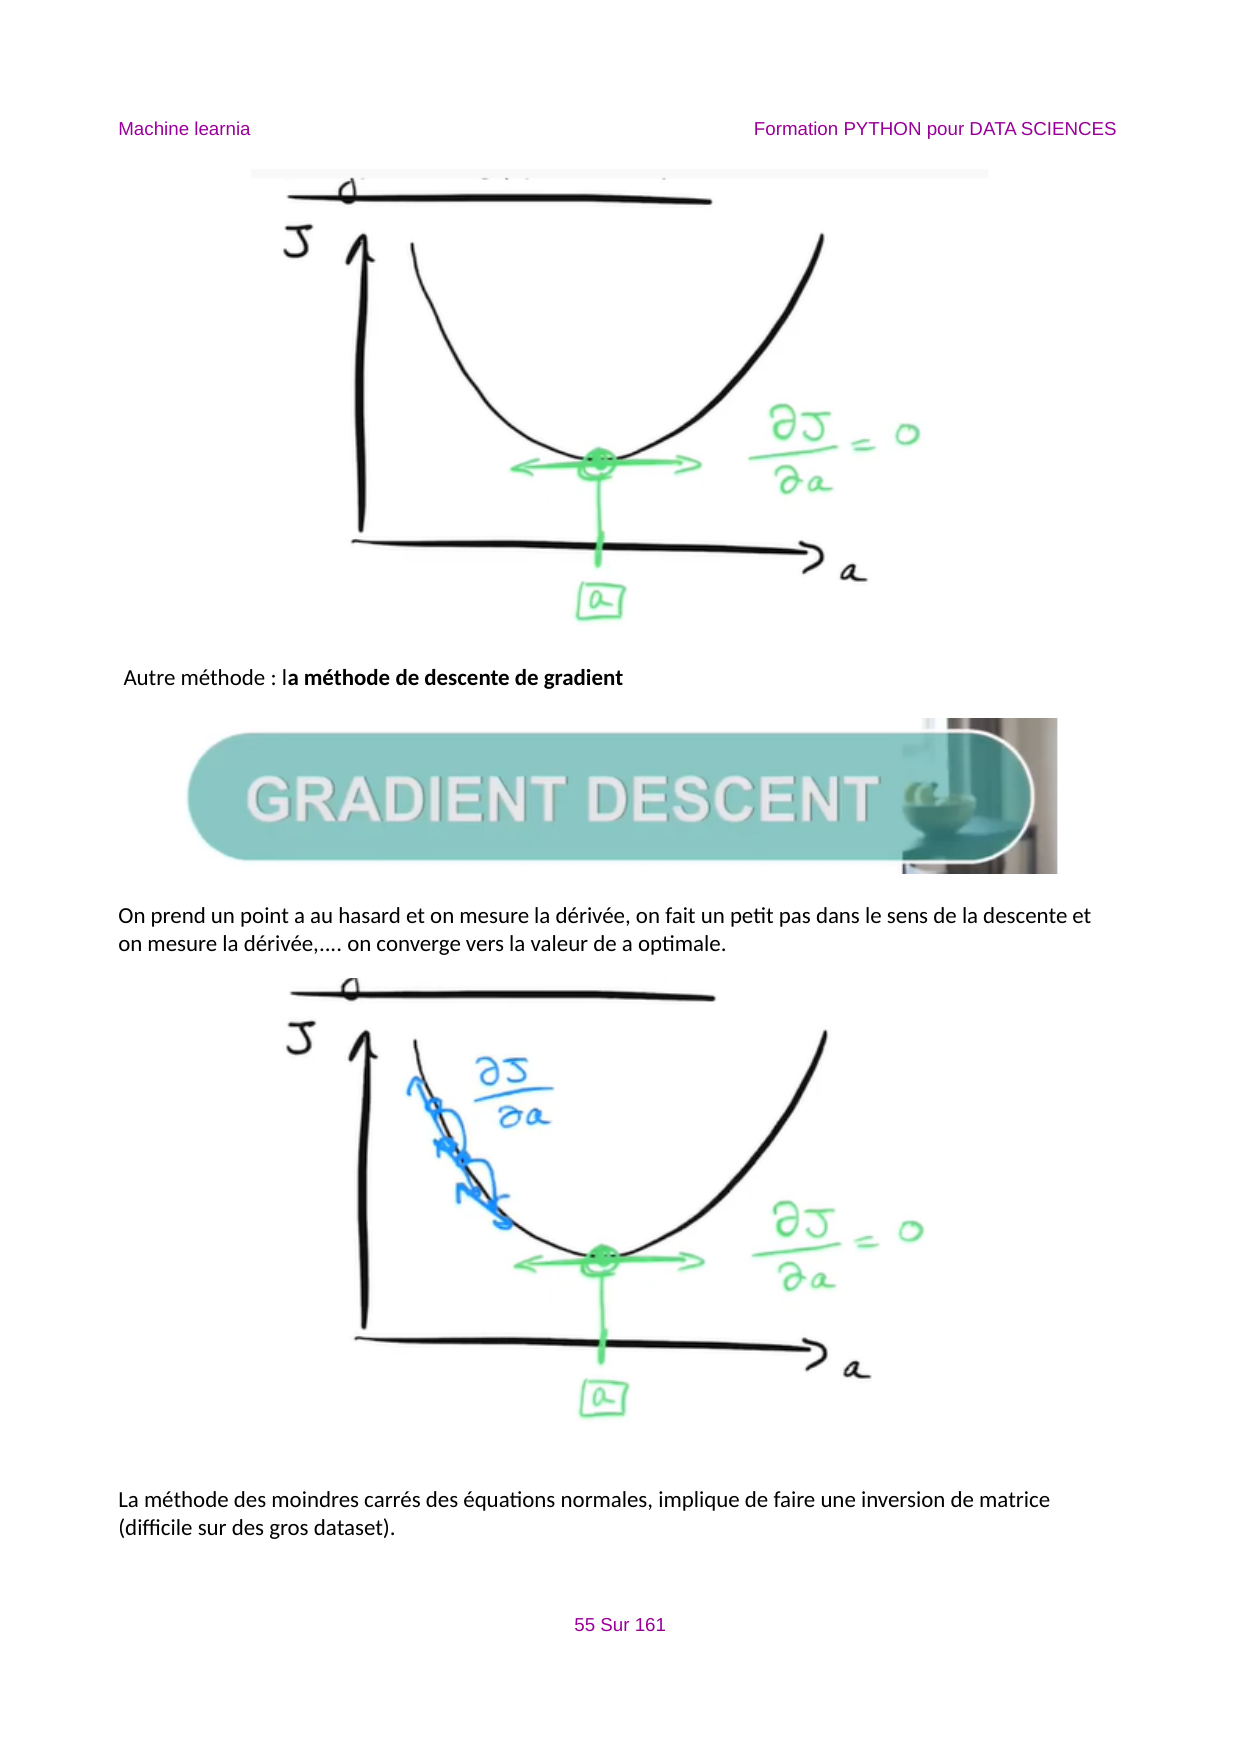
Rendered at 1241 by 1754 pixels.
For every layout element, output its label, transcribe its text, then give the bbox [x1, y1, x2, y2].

picture [182, 718, 1058, 874]
text La méthode des moindres carrés des équations normales, implique de faire une inversion de matrice (difficile sur des gros dataset). [118, 1485, 1122, 1541]
picture [251, 169, 989, 635]
text On prend un point a au hasard et on mesure la dérivée, on fait un petit pas dans le sens de la descente et on mesure la dérivée,.... on converge vers la valeur de a optimale. [118, 902, 1122, 958]
text Autre méthode : la méthode de descente de gradient [118, 663, 1122, 691]
picture [282, 978, 958, 1429]
